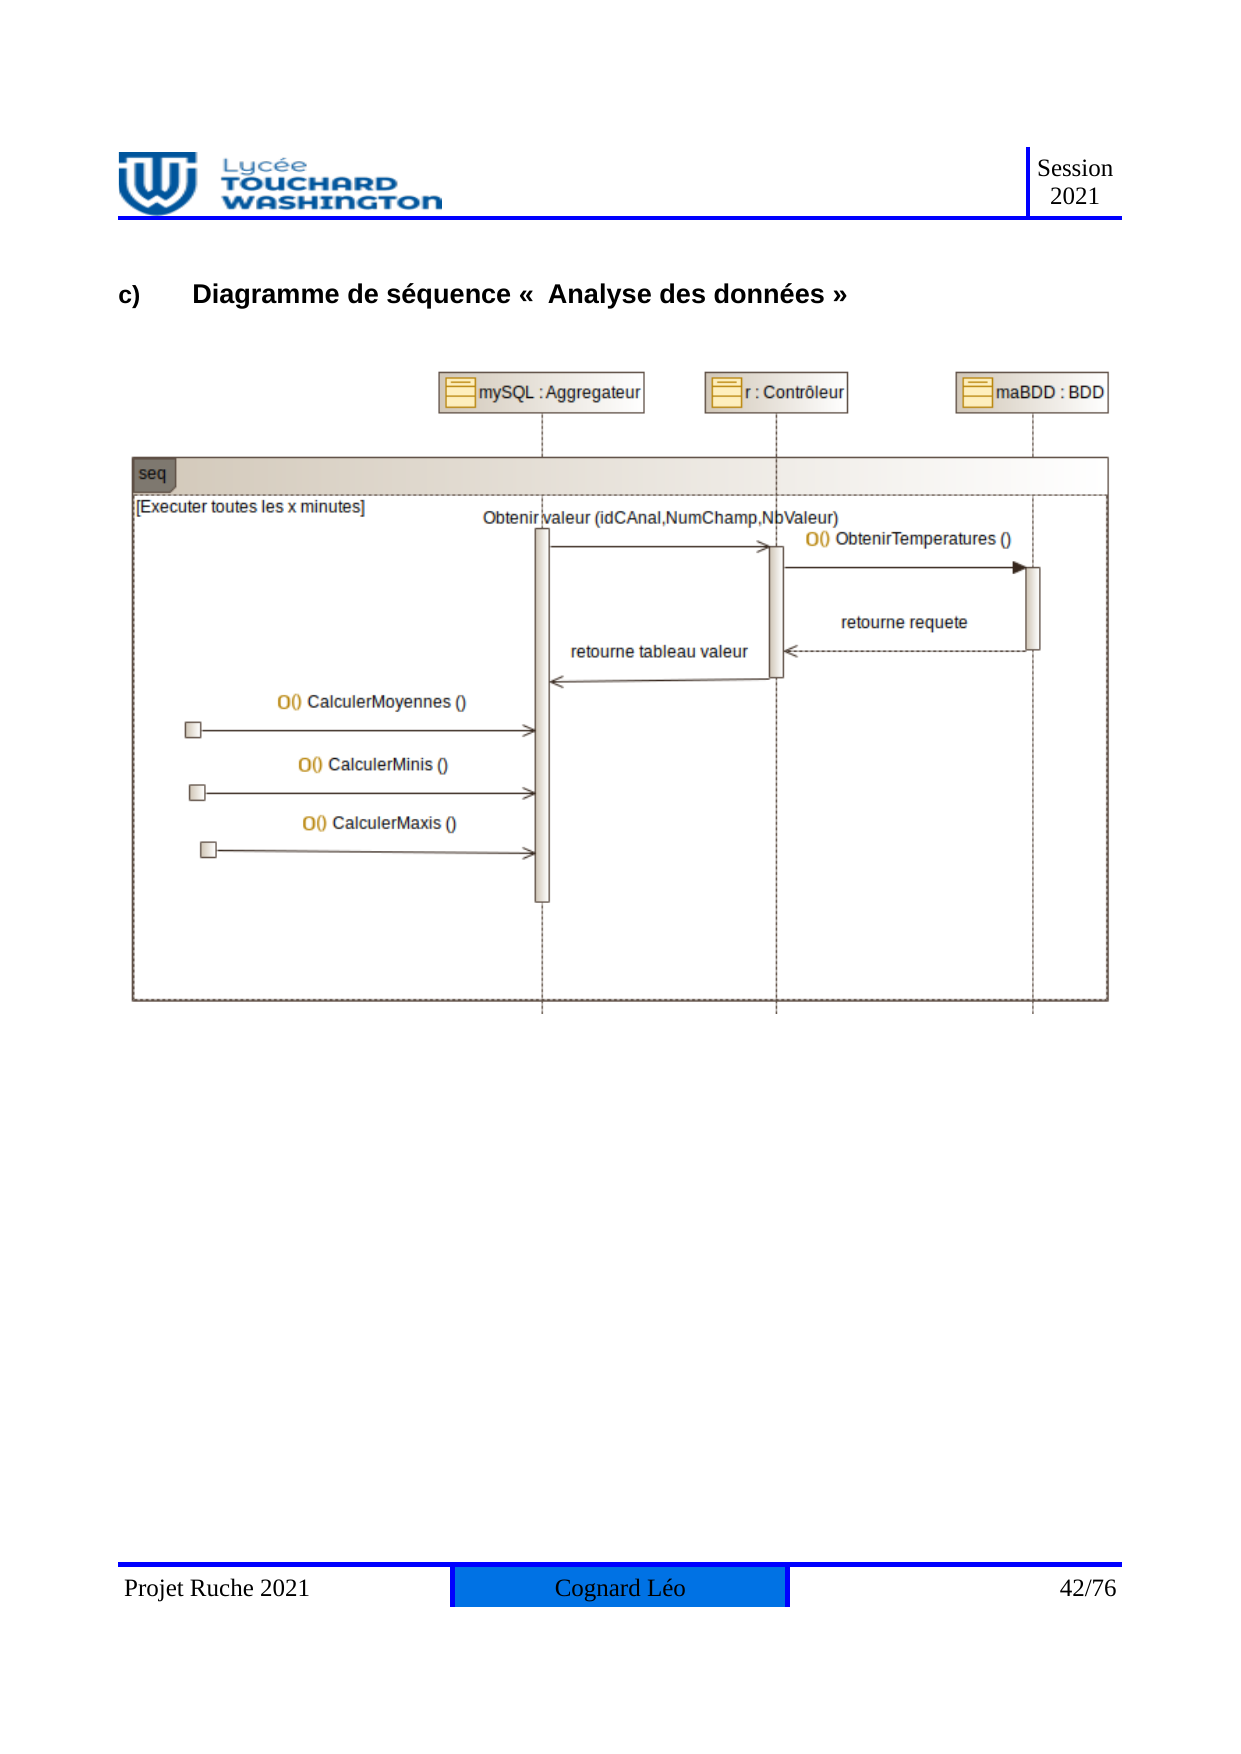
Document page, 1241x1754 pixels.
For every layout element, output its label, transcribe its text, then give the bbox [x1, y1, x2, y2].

subtitle Diagramme de séquence « Analyse des données » [118, 278, 1122, 309]
picture [118, 358, 1123, 1014]
picture [118, 152, 442, 216]
